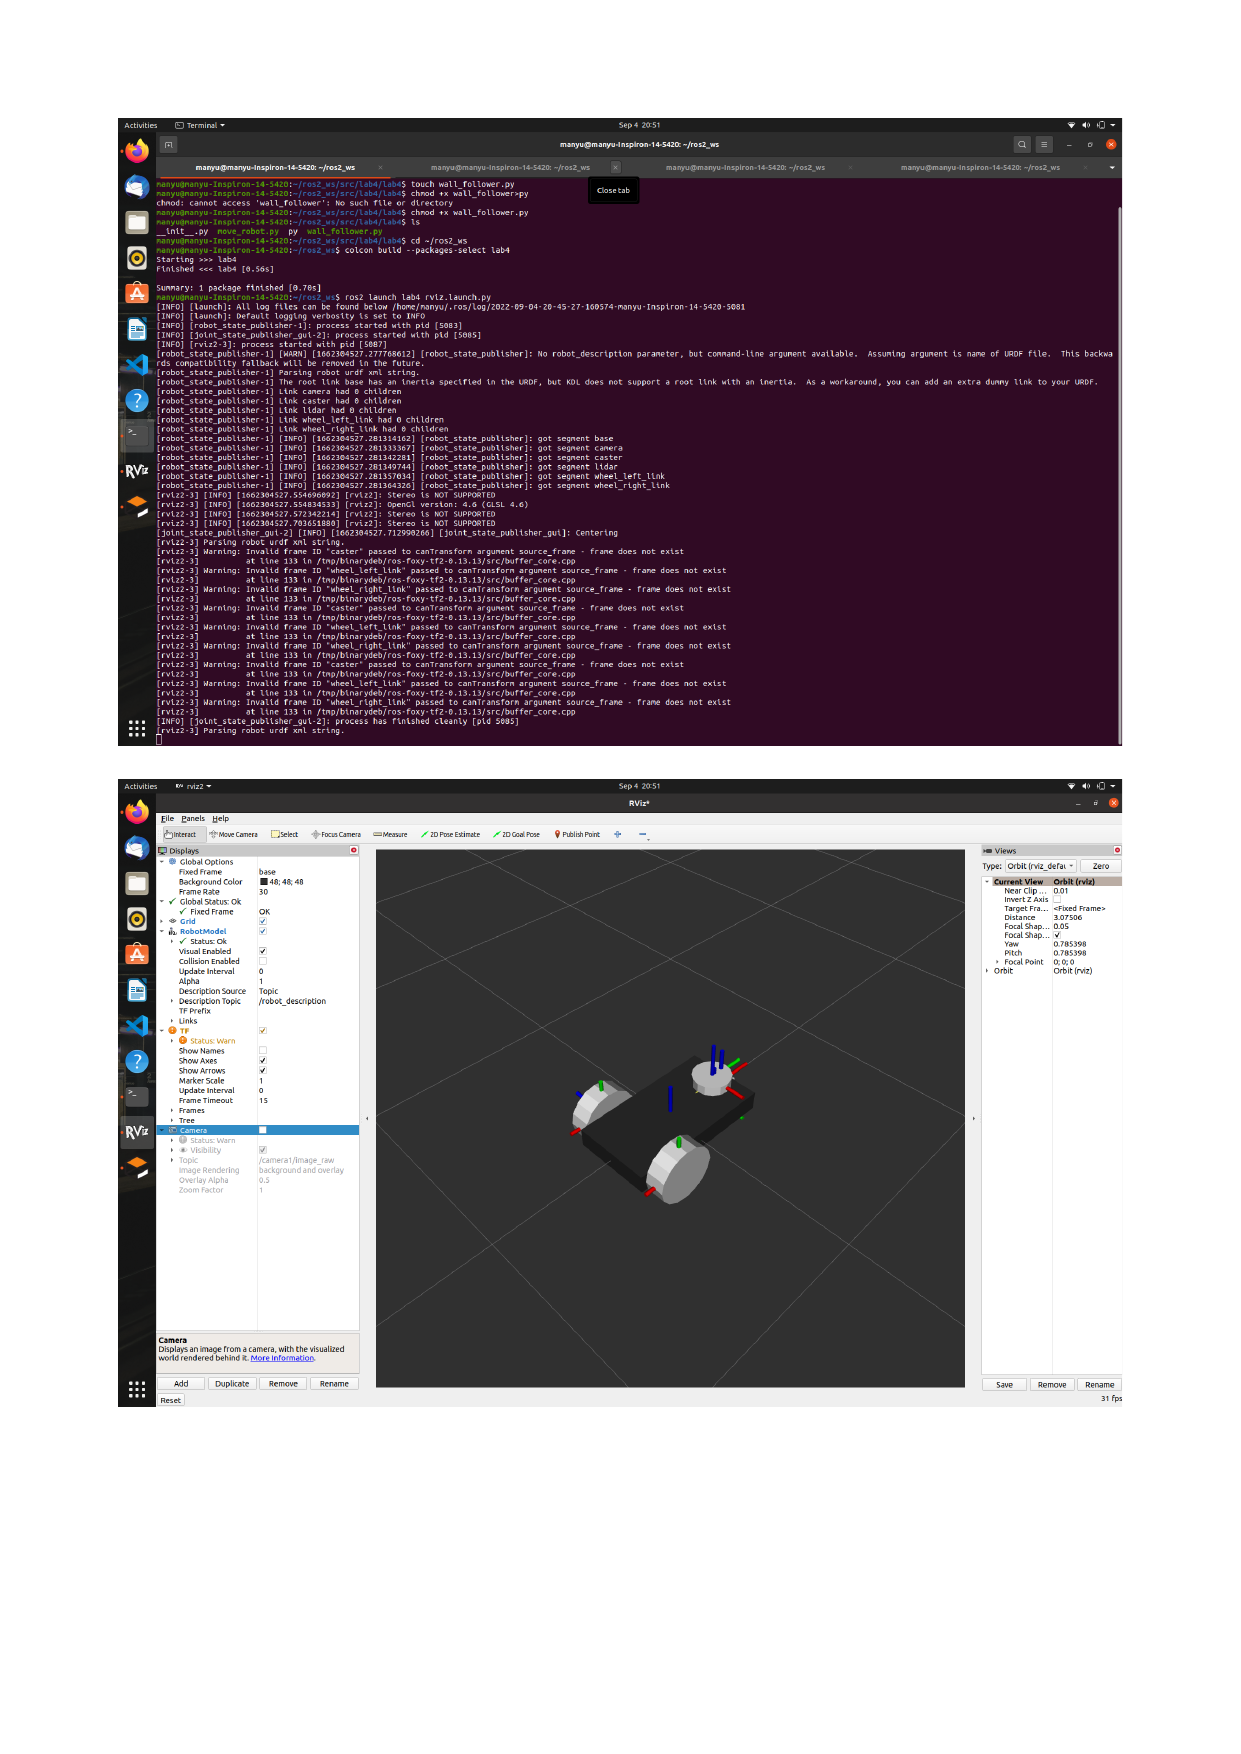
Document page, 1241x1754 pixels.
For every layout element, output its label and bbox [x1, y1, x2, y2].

picture [118, 118, 1123, 746]
picture [118, 779, 1123, 1407]
